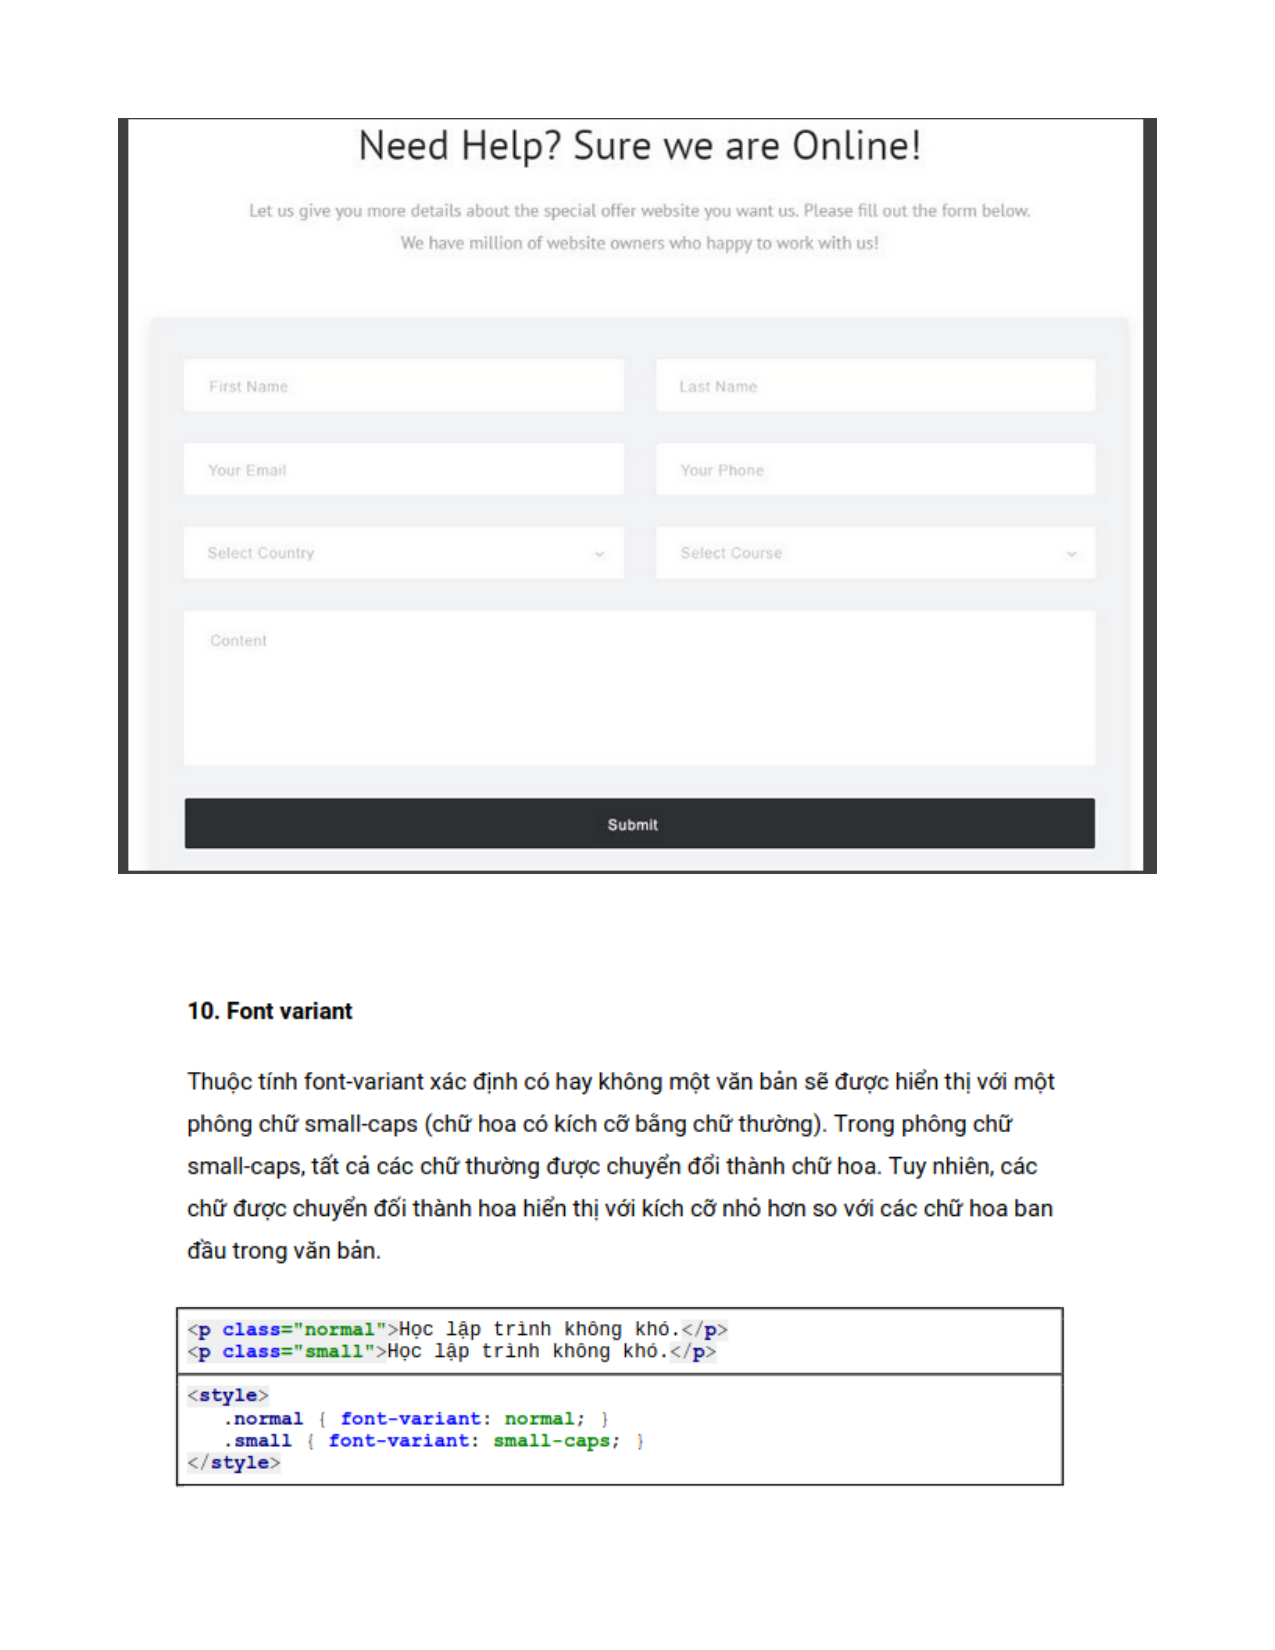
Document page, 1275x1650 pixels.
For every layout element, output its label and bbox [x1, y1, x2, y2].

picture [153, 988, 1122, 1500]
picture [118, 118, 1157, 874]
